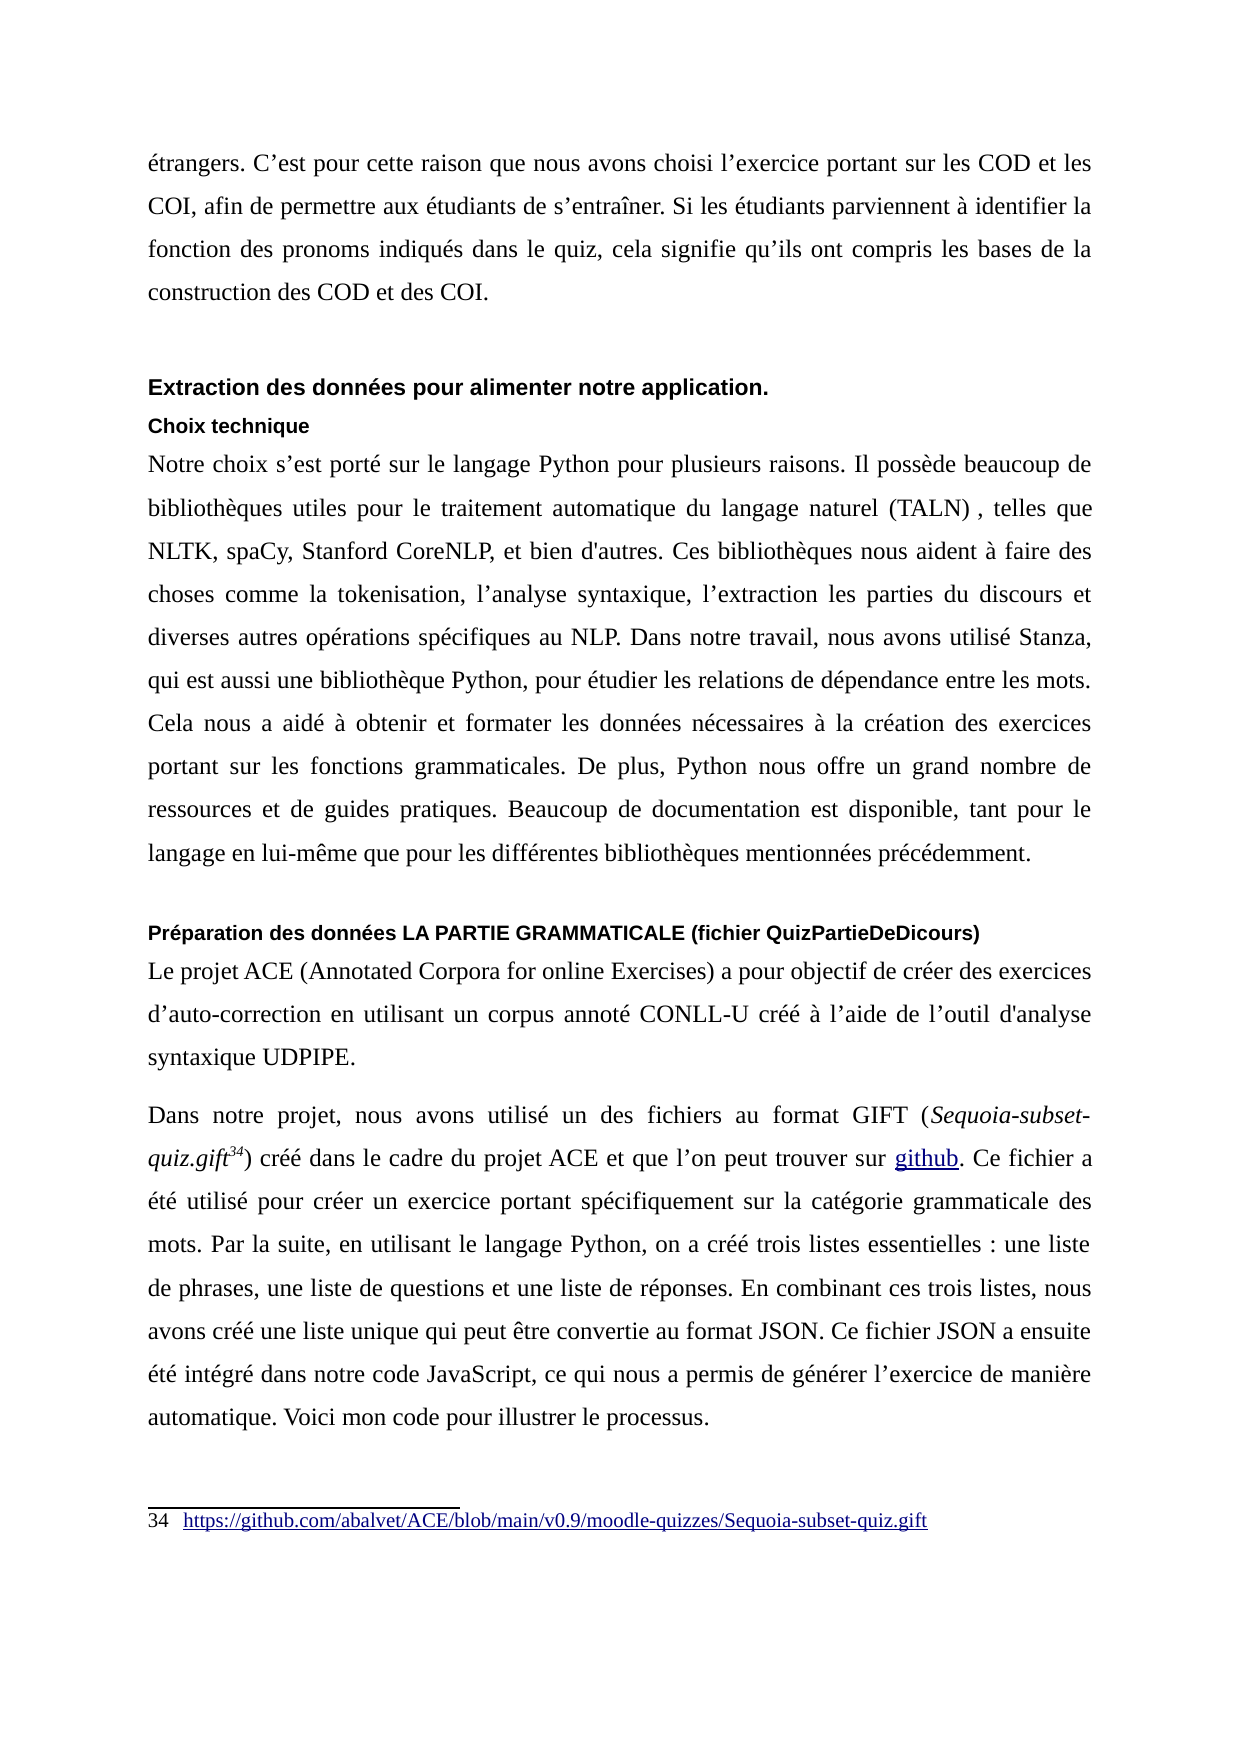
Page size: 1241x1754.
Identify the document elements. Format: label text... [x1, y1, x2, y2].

text Préparation des données LA PARTIE GRAMMATICALE (fichier QuizPartieDeDicours) [148, 920, 1092, 944]
text étrangers. C’est pour cette raison que nous avons choisi l’exercice portant sur les COD et les COI, afin de permettre aux étudiants de s’entraîner. Si les étudiants parviennent à identifier la fonction des pronoms indiqués dans le quiz, cela signifie qu’ils ont compris les bases de la construction des COD et des COI. [148, 148, 1092, 306]
text Choix technique [148, 414, 1092, 438]
text https://github.com/abalvet/ACE/blob/main/v0.9/moodle-quizzes/Sequoia-subset-quiz.gift [148, 1508, 1092, 1532]
text Le projet ACE (Annotated Corpora for online Exercises) a pour objectif de créer des exercices d’auto-correction en utilisant un corpus annoté CONLL-U créé à l’aide de l’outil d'analyse syntaxique UDPIPE. [148, 956, 1092, 1071]
text Dans notre projet, nous avons utilisé un des fichiers au format GIFT (Sequoia-subset-quiz.gift) créé dans le cadre du projet ACE et que l’on peut trouver sur github. Ce fichier a été utilisé pour créer un exercice portant spécifiquement sur la catégorie grammaticale des mots. Par la suite, en utilisant le langage Python, on a créé trois listes essentielles : une liste de phrases, une liste de questions et une liste de réponses. En combinant ces trois listes, nous avons créé une liste unique qui peut être convertie au format JSON. Ce fichier JSON a ensuite été intégré dans notre code JavaScript, ce qui nous a permis de générer l’exercice de manière automatique. Voici mon code pour illustrer le processus. [148, 1100, 1092, 1431]
subtitle Notre choix s’est porté sur le langage Python pour plusieurs raisons. Il possède beaucoup de bibliothèques utiles pour le traitement automatique du langage naturel (TALN) , telles que NLTK, spaCy, Stanford CoreNLP, et bien d'autres. Ces bibliothèques nous aident à faire des choses comme la tokenisation, l’analyse syntaxique, l’extraction les parties du discours et diverses autres opérations spécifiques au NLP. Dans notre travail, nous avons utilisé Stanza, qui est aussi une bibliothèque Python, pour étudier les relations de dépendance entre les mots. Cela nous a aidé à obtenir et formater les données nécessaires à la création des exercices portant sur les fonctions grammaticales. De plus, Python nous offre un grand nombre de ressources et de guides pratiques. Beaucoup de documentation est disponible, tant pour le langage en lui-même que pour les différentes bibliothèques mentionnées précédemment. [148, 449, 1092, 866]
subtitle Extraction des données pour alimenter notre application. [148, 374, 1092, 401]
